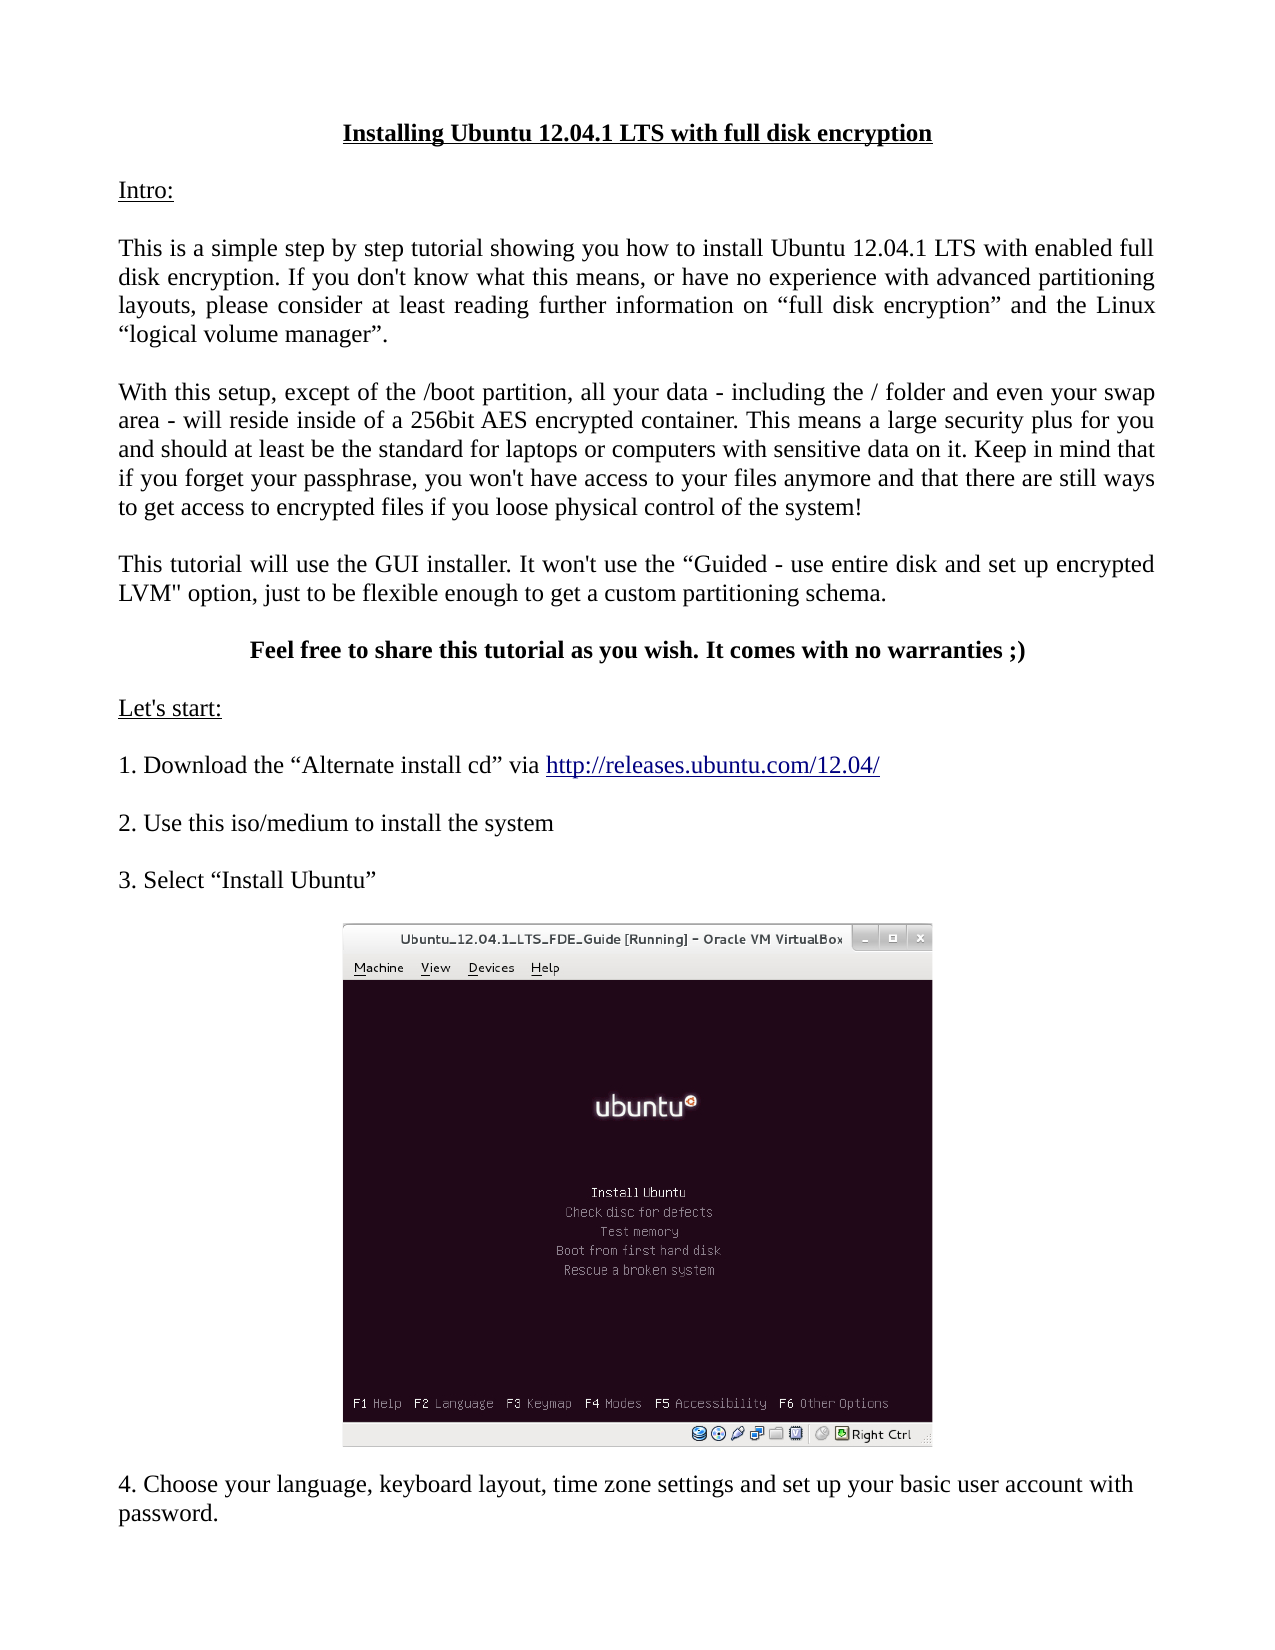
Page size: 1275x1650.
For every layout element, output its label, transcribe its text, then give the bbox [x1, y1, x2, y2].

text 1. Download the “Alternate install cd” via http://releases.ubuntu.com/12.04/ [118, 751, 1157, 779]
text Let's start: [118, 693, 1157, 722]
text 3. Select “Install Ubuntu” [118, 866, 1157, 894]
text Installing Ubuntu 12.04.1 LTS with full disk encryption [118, 118, 1157, 147]
text This tutorial will use the GUI installer. It won't use the “Guided - use entire disk and set up encrypted LVM" option, just to be flexible enough to get a custom partitioning schema. [118, 549, 1157, 607]
text 4. Choose your language, keyboard layout, time zone settings and set up your basic user account with password. [118, 1469, 1157, 1527]
picture [342, 923, 933, 1447]
text Intro: [118, 176, 1157, 204]
text 2. Use this iso/medium to install the system [118, 808, 1157, 837]
text This is a simple step by step tutorial showing you how to install Ubuntu 12.04.1 LTS with enabled full disk encryption. If you don't know what this means, or have no experience with advanced partitioning layouts, please consider at least reading further information on “full disk encryption” and the Linux “logical volume manager”. [118, 233, 1157, 348]
text Feel free to share this tutorial as you wish. It comes with no warranties ;) [118, 636, 1157, 664]
text With this setup, except of the /boot partition, all your data - including the / folder and even your swap area - will reside inside of a 256bit AES encrypted container. This means a large security plus for you and should at least be the standard for laptops or computers with sensitive data on it. Keep in mind that if you forget your passphrase, you won't have access to your files anymore and that there are still ways to get access to encrypted files if you loose physical control of the system! [118, 377, 1157, 521]
